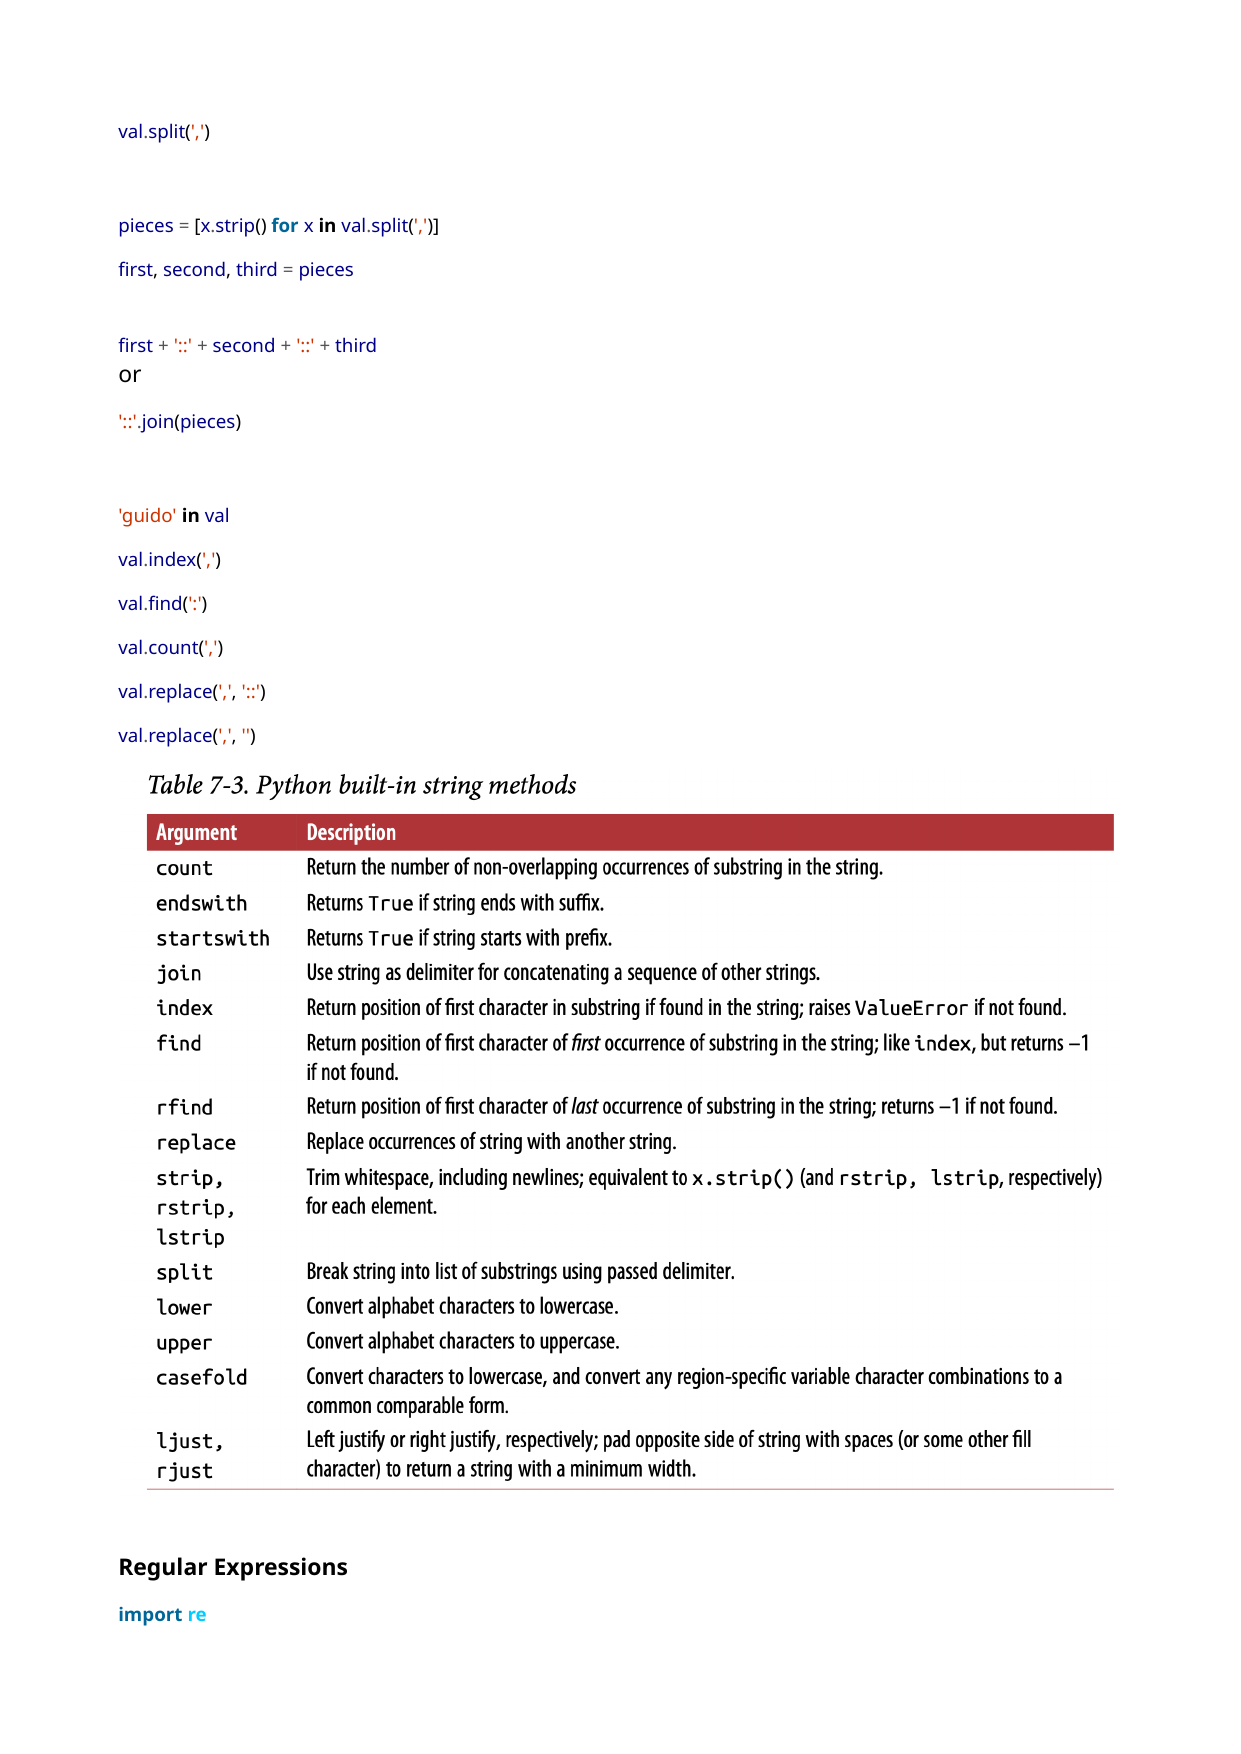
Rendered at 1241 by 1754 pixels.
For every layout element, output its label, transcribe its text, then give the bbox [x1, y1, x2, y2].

text val.replace(',', '::') [118, 678, 1122, 704]
text val.split(',') [118, 118, 1122, 144]
text first, second, third = pieces [118, 256, 1122, 282]
text Regular Expressions [118, 1551, 1122, 1582]
text val.find(':') [118, 591, 1122, 616]
text pieces = [x.strip() for x in val.split(',')] [118, 212, 1122, 238]
text first + '::' + second + '::' + third [118, 332, 1122, 358]
text val.index(',') [118, 547, 1122, 572]
text '::'.join(pieces) [118, 408, 1122, 434]
text val.replace(',', '') [118, 722, 1122, 748]
text 'guido' in val [118, 503, 1122, 528]
text or [118, 358, 1122, 389]
text val.count(',') [118, 634, 1122, 660]
picture [118, 766, 1123, 1496]
text import re [118, 1601, 1122, 1627]
